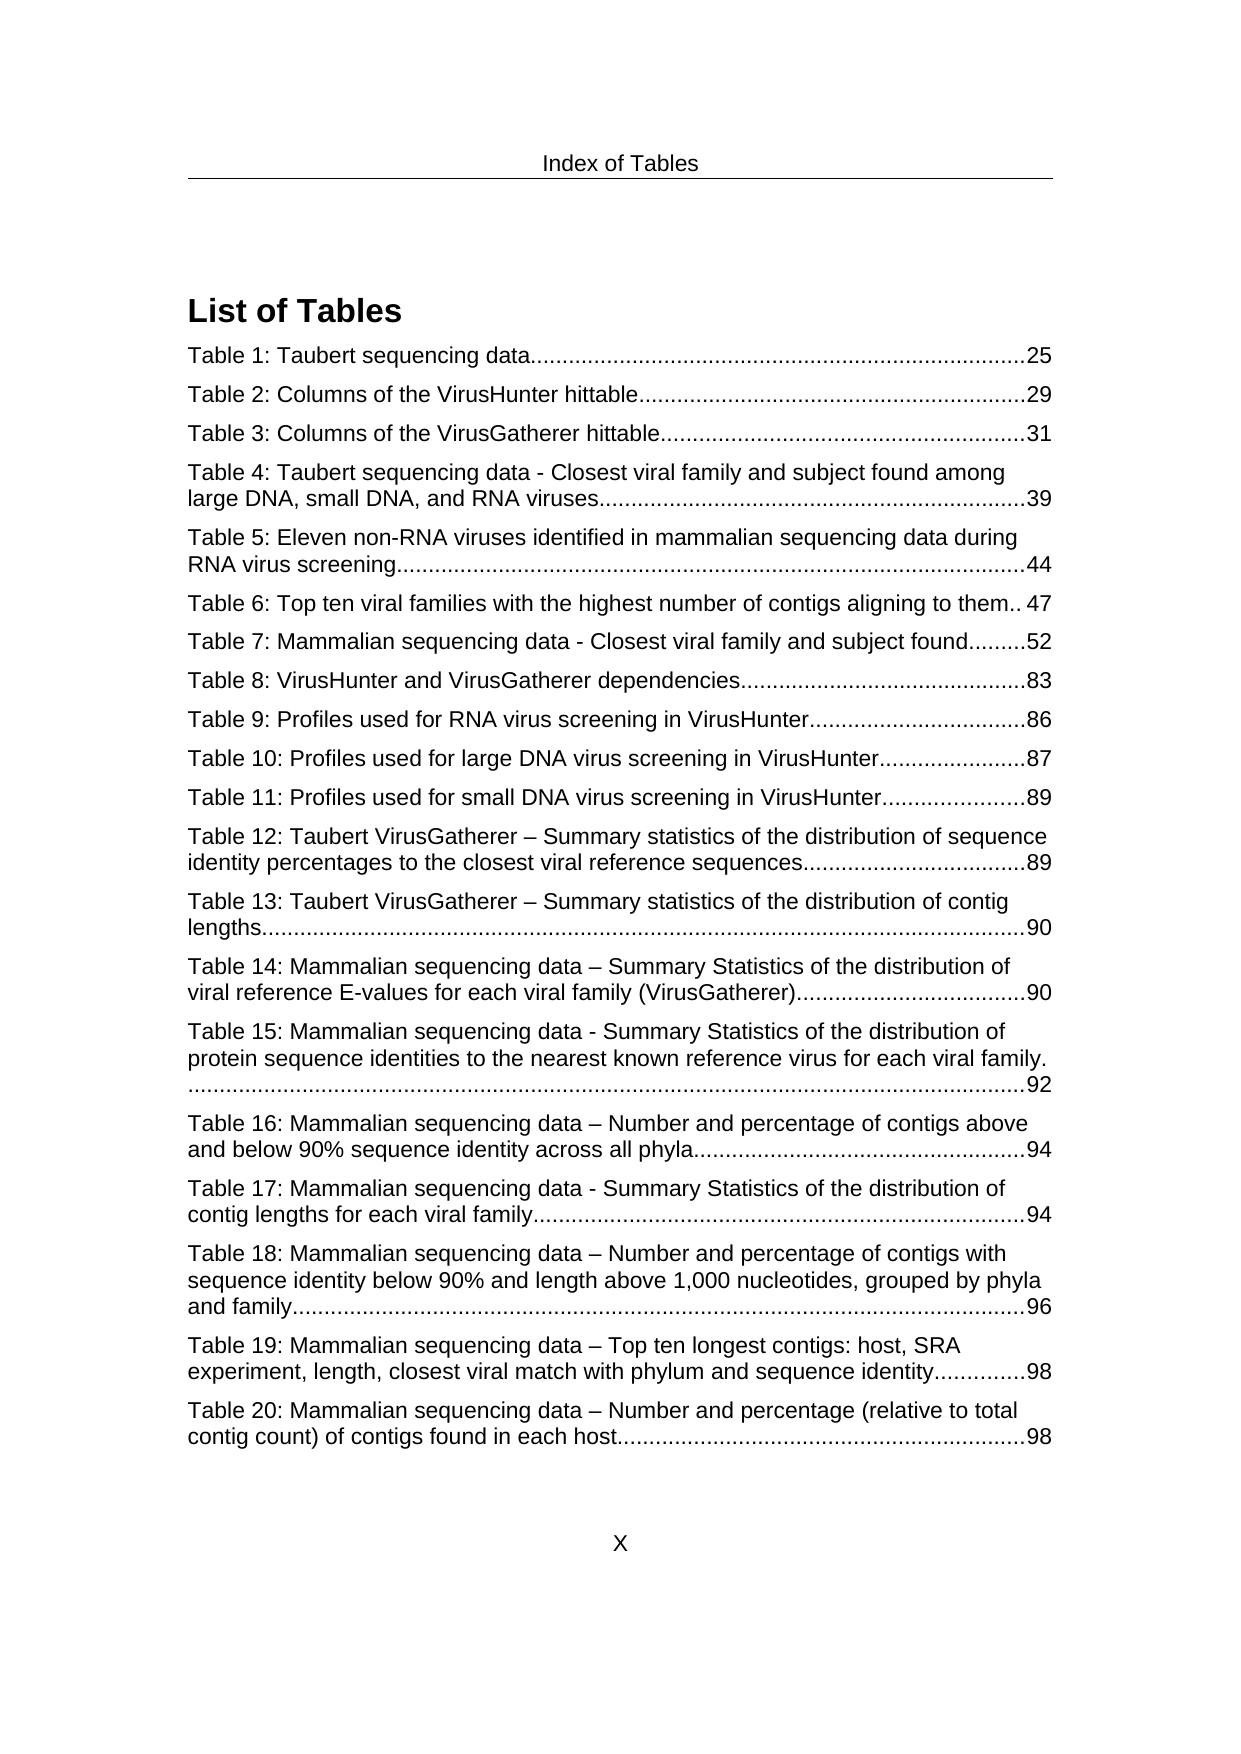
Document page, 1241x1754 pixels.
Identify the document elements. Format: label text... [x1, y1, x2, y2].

text Table 11: Profiles used for small DNA virus screening in VirusHunter 89 [187, 784, 1053, 810]
text Table 6: Top ten viral families with the highest number of contigs aligning to them. 47 [187, 589, 1053, 616]
text Table 8: VirusHunter and VirusGatherer dependencies 83 [187, 667, 1053, 693]
text Table 10: Profiles used for large DNA virus screening in VirusHunter 87 [187, 745, 1053, 771]
text Table 7: Mammalian sequencing data - Closest viral family and subject found 52 [187, 628, 1053, 655]
text Table 12: Taubert VirusGatherer – Summary statistics of the distribution of sequence identity percentages to the closest viral reference sequences. 89 [187, 823, 1053, 875]
text Table 1: Taubert sequencing data 25 [187, 342, 1053, 369]
subtitle List of Tables [187, 292, 1053, 330]
text Table 2: Columns of the VirusHunter hittable 29 [187, 381, 1053, 408]
text Table 16: Mammalian sequencing data – Number and percentage of contigs above and below 90% sequence identity across all phyla. 94 [187, 1110, 1053, 1162]
text Table 14: Mammalian sequencing data – Summary Statistics of the distribution of viral reference E-values for each viral family (VirusGatherer). 90 [187, 953, 1053, 1006]
text Table 3: Columns of the VirusGatherer hittable 31 [187, 420, 1053, 447]
text Table 5: Eleven non-RNA viruses identified in mammalian sequencing data during RNA virus screening. 44 [187, 524, 1053, 577]
text Table 19: Mammalian sequencing data – Top ten longest contigs: host, SRA experiment, length, closest viral match with phylum and sequence identity 98 [187, 1332, 1053, 1384]
text Table 20: Mammalian sequencing data – Number and percentage (relative to total contig count) of contigs found in each host 98 [187, 1397, 1053, 1450]
text Table 13: Taubert VirusGatherer – Summary statistics of the distribution of contig lengths. 90 [187, 888, 1053, 941]
text Table 18: Mammalian sequencing data – Number and percentage of contigs with sequence identity below 90% and length above 1,000 nucleotides, grouped by phyla and family 96 [187, 1240, 1053, 1319]
text Table 4: Taubert sequencing data - Closest viral family and subject found among large DNA, small DNA, and RNA viruses 39 [187, 459, 1053, 512]
text Table 17: Mammalian sequencing data - Summary Statistics of the distribution of contig lengths for each viral family. 94 [187, 1175, 1053, 1228]
text Table 15: Mammalian sequencing data - Summary Statistics of the distribution of protein sequence identities to the nearest known reference virus for each viral family. 92 [187, 1018, 1053, 1097]
text Table 9: Profiles used for RNA virus screening in VirusHunter 86 [187, 706, 1053, 732]
